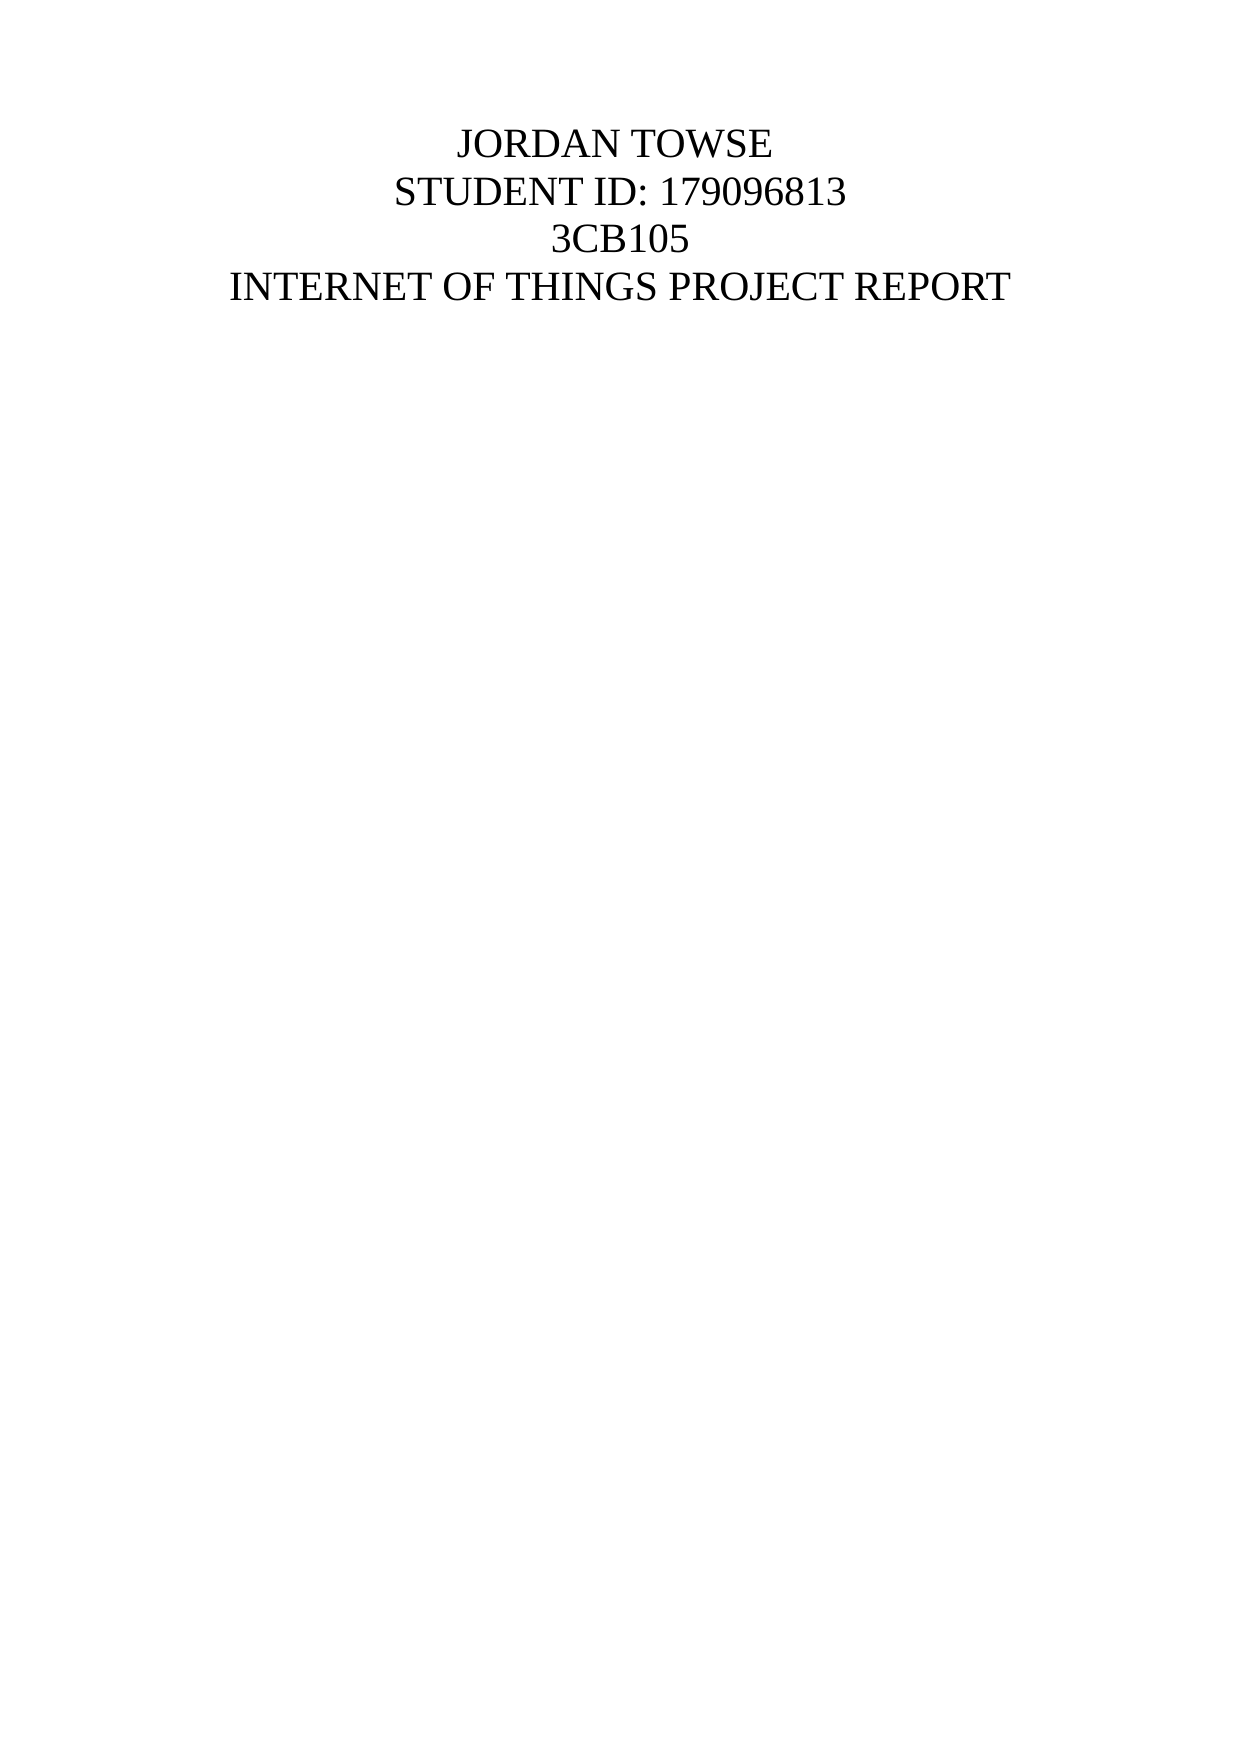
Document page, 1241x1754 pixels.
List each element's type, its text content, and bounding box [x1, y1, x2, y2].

text STUDENT ID: 179096813 [118, 166, 1122, 214]
text 3CB105 [118, 214, 1122, 262]
text JORDAN TOWSE [118, 118, 1122, 166]
text INTERNET OF THINGS PROJECT REPORT [118, 262, 1122, 310]
